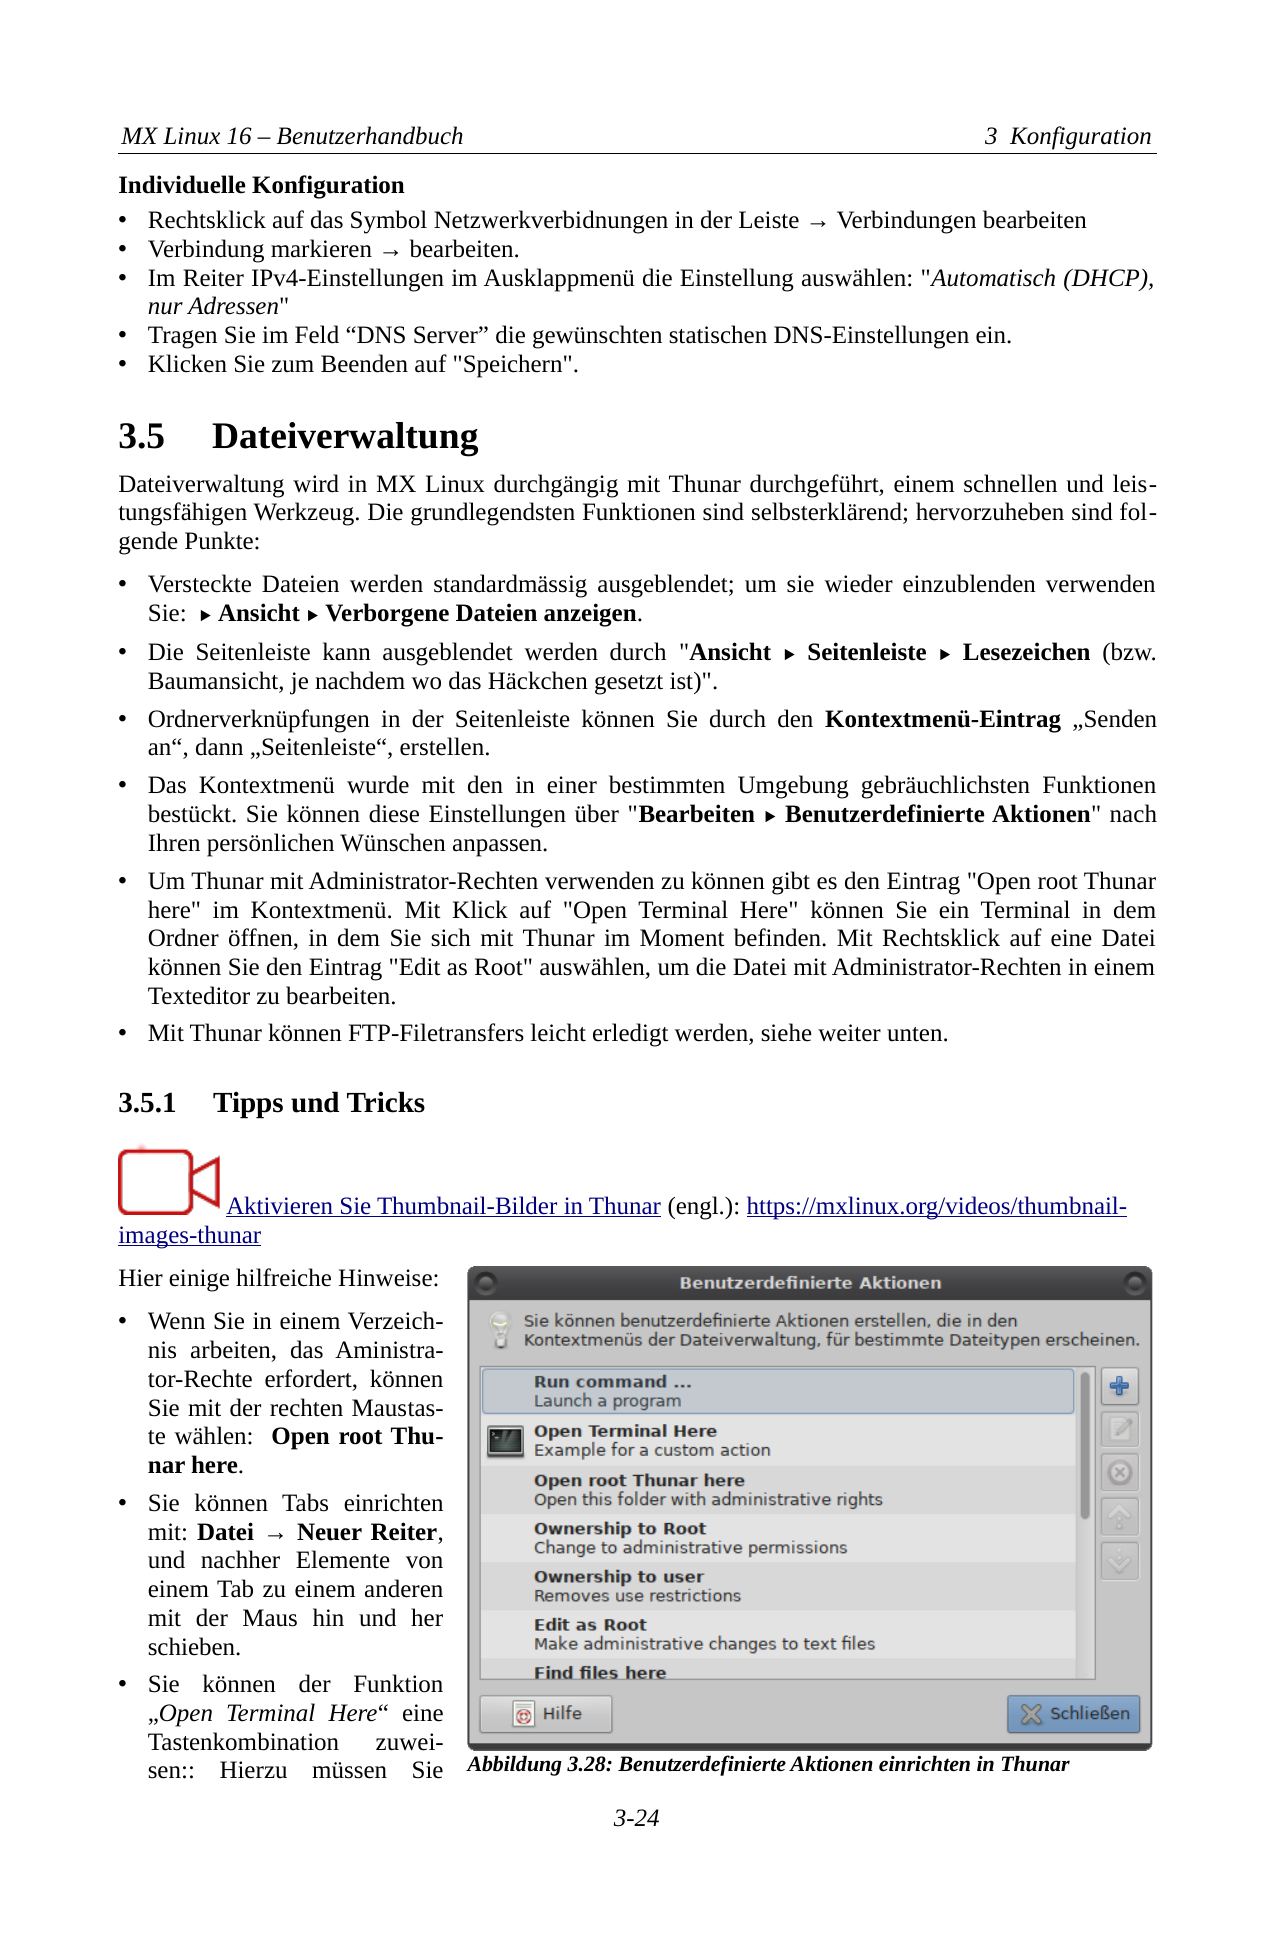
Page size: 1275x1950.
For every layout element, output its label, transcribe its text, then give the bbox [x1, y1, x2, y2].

text Abbildung 3.28: Benutzerdefinierte Aktionen einrichten in Thunar [467, 1751, 1152, 1776]
list Die Seitenleiste kann ausgeblendet werden durch "Ansicht ▶ Seitenleiste ▶ Lesezeichen (bzw. Baumansicht, je nachdem wo das Häckchen gesetzt ist)". [118, 637, 1157, 695]
list Wenn Sie in einem Verzeich­nis ar­beiten, das Aminis­tra­tor-Rech­te erfordert, können Sie mit der rechten Maus­tas­te wäh­len: Open root Thu­nar here. [118, 1306, 467, 1479]
picture [118, 1131, 220, 1215]
subtitle 3.5.1 Tipps und Tricks [118, 1086, 1157, 1119]
list Das Kontextmenü wurde mit den in einer bestimmten Umgebung gebräuchlichsten Funktionen bestückt. Sie können diese Einstellungen über "Bearbeiten ▶ Benutzerdefinierte Aktionen" nach Ihren persönlichen Wünschen anpassen. [118, 770, 1157, 857]
text Hier einige hilfreiche Hinweise: [118, 1263, 1157, 1292]
list Sie können Tabs einrichten mit: Datei → Neuer Reiter, und nachher Elemente von einem Tab zu einem anderen mit der Maus hin und her schie­ben. [118, 1488, 467, 1660]
list Sie können der Funktion „Open Terminal Here“ eine Tas­ten­kom­bination zu­wei­sen:: Hierzu müssen Sie [118, 1669, 1157, 1784]
list Rechtsklick auf das Symbol Netzwerkverbidnungen in der Leiste → Verbindungen bearbeiten [118, 205, 1157, 234]
list Verbindung markieren → bearbeiten. [118, 234, 1157, 263]
list Ordnerverknüpfungen in der Seitenleiste können Sie durch den Kontextmenü-Eintrag „Senden an“, dann „Seitenleiste“, erstellen. [118, 704, 1157, 761]
list Um Thunar mit Administrator-Rechten verwenden zu können gibt es den Eintrag "Open root Thunar here" im Kontextmenü. Mit Klick auf "Open Terminal Here" können Sie ein Terminal in dem Ordner öffnen, in dem Sie sich mit Thunar im Moment befinden. Mit Rechtsklick auf eine Datei können Sie den Eintrag "Edit as Root" auswählen, um die Datei mit Administrator-Rechten in einem Texteditor zu bearbeiten. [118, 866, 1157, 1010]
text Aktivieren Sie Thumbnail-Bilder in Thunar (engl.): https://mxlinux.org/videos/thumbnail-images-thunar [118, 1132, 1157, 1248]
list Tragen Sie im Feld “DNS Server” die gewünschten statischen DNS-Einstellungen ein. [118, 320, 1157, 349]
text Individuelle Konfiguration [118, 171, 1157, 199]
list Im Reiter IPv4-Einstellungen im Ausklappmenü die Einstellung auswählen: "Auto­ma­tisch (DHCP), nur Adressen" [118, 263, 1157, 320]
list Klicken Sie zum Beenden auf "Speichern". [118, 349, 1157, 378]
text Dateiverwaltung wird in MX Linux durchgängig mit Thunar durchgeführt, einem schnellen und leis­tungsfähigen Werkzeug. Die grundlegendsten Funktionen sind selbsterklärend; hervorzuheben sind fol­gen­de Punkte: [118, 469, 1157, 555]
subtitle 3.5 Dateiverwaltung [118, 413, 1157, 456]
list Mit Thunar können FTP-Filetransfers leicht erledigt werden, siehe weiter unten. [118, 1018, 1157, 1047]
list Versteckte Dateien werden standardmässig ausgeblendet; um sie wieder einzublenden verwenden Sie: ▶ Ansicht ▶ Verborgene Dateien anzeigen. [118, 569, 1157, 628]
picture [467, 1266, 1153, 1751]
